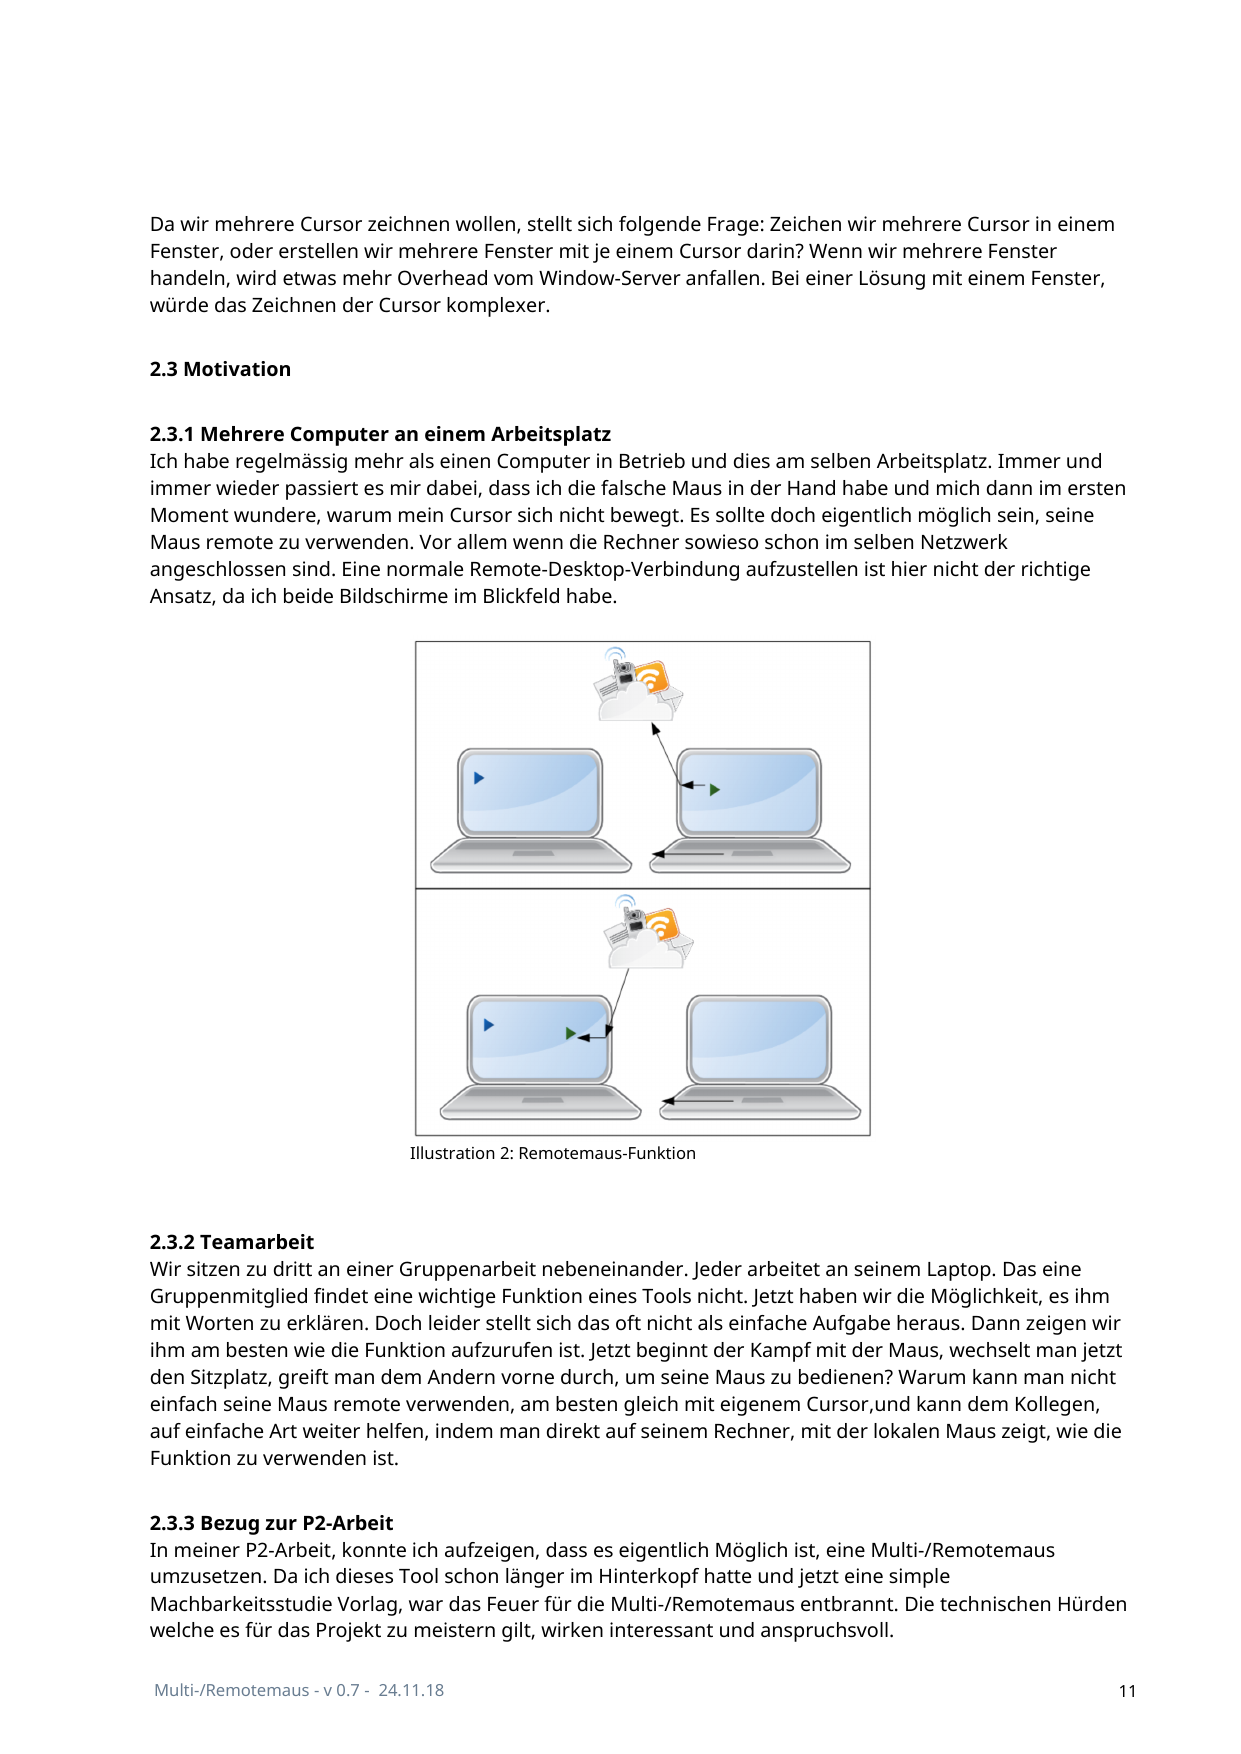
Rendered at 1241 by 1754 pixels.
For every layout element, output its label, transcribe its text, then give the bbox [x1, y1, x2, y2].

subtitle Teamarbeit [149, 1228, 1136, 1256]
text Wir sitzen zu dritt an einer Gruppenarbeit nebeneinander. Jeder arbeitet an seinem Laptop. Das eine Gruppenmitglied findet eine wichtige Funktion eines Tools nicht. Jetzt haben wir die Möglichkeit, es ihm mit Worten zu erklären. Doch leider stellt sich das oft nicht als einfache Aufgabe heraus. Dann zeigen wir ihm am besten wie die Funktion aufzurufen ist. Jetzt beginnt der Kampf mit der Maus, wechselt man jetzt den Sitzplatz, greift man dem Andern vorne durch, um seine Maus zu bedienen? Warum kann man nicht einfach seine Maus remote verwenden, am besten gleich mit eigenem Cursor,und kann dem Kollegen, auf einfache Art weiter helfen, indem man direkt auf seinem Rechner, mit der lokalen Maus zeigt, wie die Funktion zu verwenden ist. [149, 1256, 1136, 1471]
subtitle Bezug zur P2-Arbeit [149, 1509, 1136, 1536]
text Da wir mehrere Cursor zeichnen wollen, stellt sich folgende Frage: Zeichen wir mehrere Cursor in einem Fenster, oder erstellen wir mehrere Fenster mit je einem Cursor darin? Wenn wir mehrere Fenster handeln, wird etwas mehr Overhead vom Window-Server anfallen. Bei einer Lösung mit einem Fenster, würde das Zeichnen der Cursor komplexer. [149, 210, 1136, 318]
subtitle Motivation [149, 356, 1136, 382]
picture [410, 635, 876, 1142]
text Illustration 2: Remotemaus-Funktion [410, 1142, 875, 1164]
text Ich habe regelmässig mehr als einen Computer in Betrieb und dies am selben Arbeitsplatz. Immer und immer wieder passiert es mir dabei, dass ich die falsche Maus in der Hand habe und mich dann im ersten Moment wundere, warum mein Cursor sich nicht bewegt. Es sollte doch eigentlich möglich sein, seine Maus remote zu verwenden. Vor allem wenn die Rechner sowieso schon im selben Netzwerk angeschlossen sind. Eine normale Remote-Desktop-Verbindung aufzustellen ist hier nicht der richtige Ansatz, da ich beide Bildschirme im Blickfeld habe. [149, 447, 1136, 609]
text In meiner P2-Arbeit, konnte ich aufzeigen, dass es eigentlich Möglich ist, eine Multi-/Remotemaus umzusetzen. Da ich dieses Tool schon länger im Hinterkopf hatte und jetzt eine simple Machbarkeitsstudie Vorlag, war das Feuer für die Multi-/Remotemaus entbrannt. Die technischen Hürden welche es für das Projekt zu meistern gilt, wirken interessant und anspruchsvoll. [149, 1536, 1136, 1644]
subtitle Mehrere Computer an einem Arbeitsplatz [149, 420, 1136, 447]
